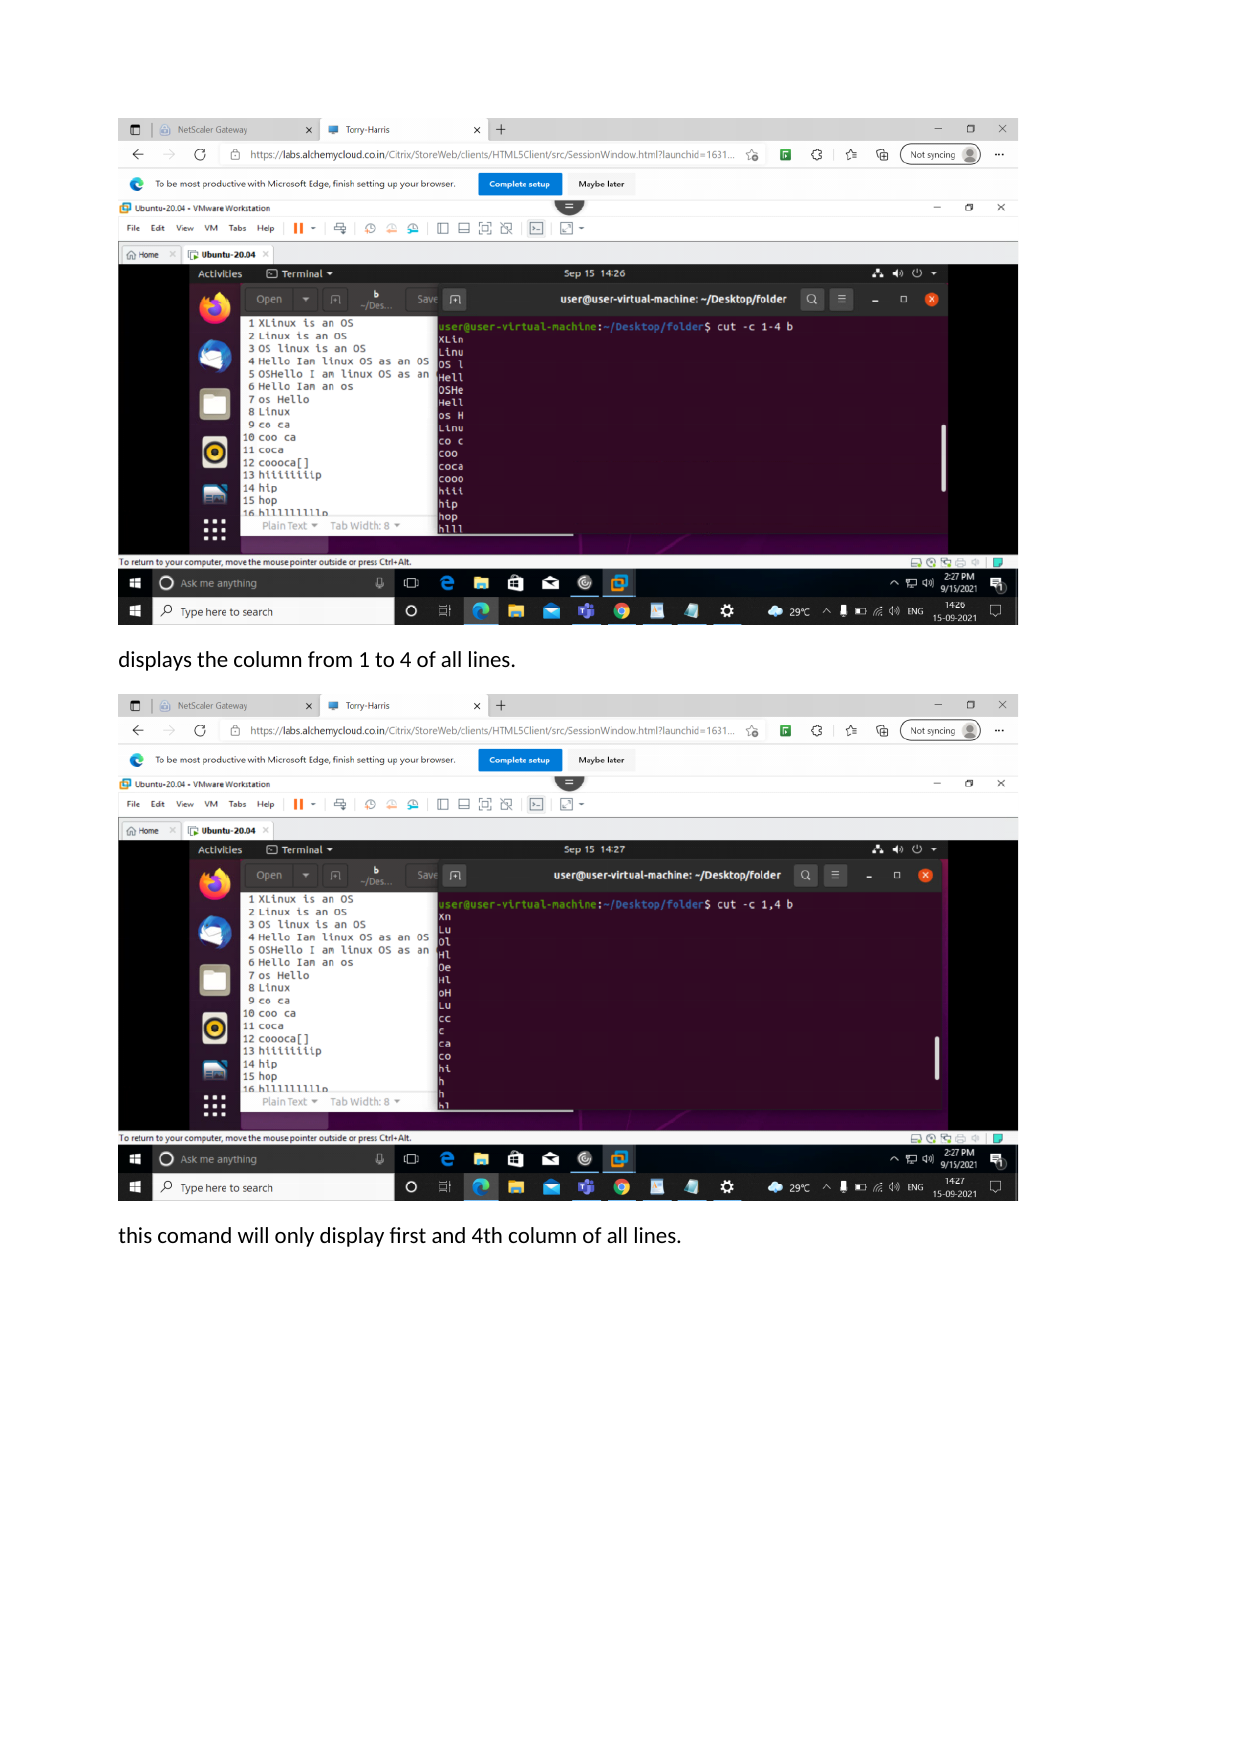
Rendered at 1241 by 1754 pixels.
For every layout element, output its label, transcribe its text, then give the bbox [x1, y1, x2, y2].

text this comand will only display first and 4th column of all lines. [118, 1221, 1122, 1249]
text displays the column from 1 to 4 of all lines. [118, 645, 1122, 673]
